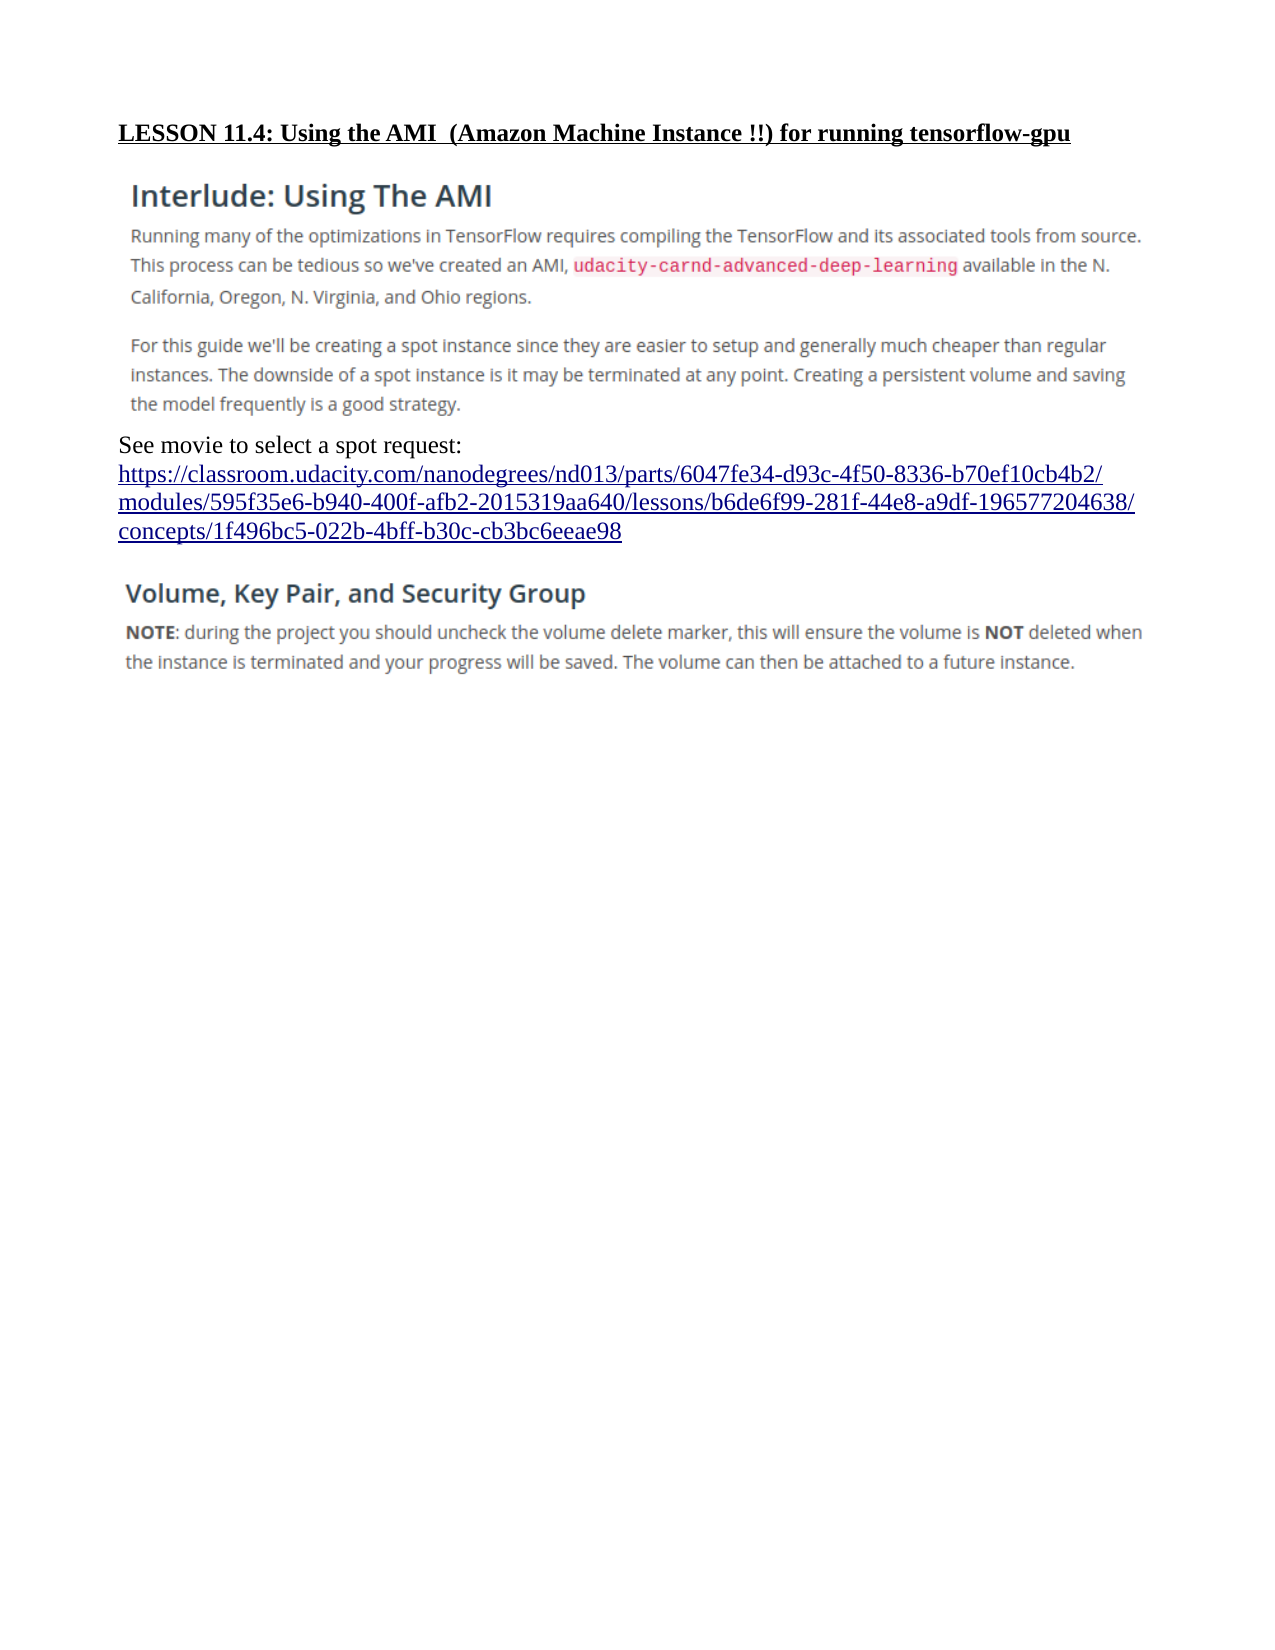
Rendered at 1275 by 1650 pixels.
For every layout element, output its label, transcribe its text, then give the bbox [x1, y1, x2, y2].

picture [118, 175, 1157, 430]
text https://classroom.udacity.com/nanodegrees/nd013/parts/6047fe34-d93c-4f50-8336-b70ef10cb4b2/modules/595f35e6-b940-400f-afb2-2015319aa640/lessons/b6de6f99-281f-44e8-a9df-196577204638/concepts/1f496bc5-022b-4bff-b30c-cb3bc6eeae98 [118, 459, 1157, 545]
text LESSON 11.4: Using the AMI (Amazon Machine Instance !!) for running tensorflow-gpu [118, 118, 1157, 147]
text See movie to select a spot request: [118, 430, 1157, 459]
picture [118, 573, 1157, 691]
